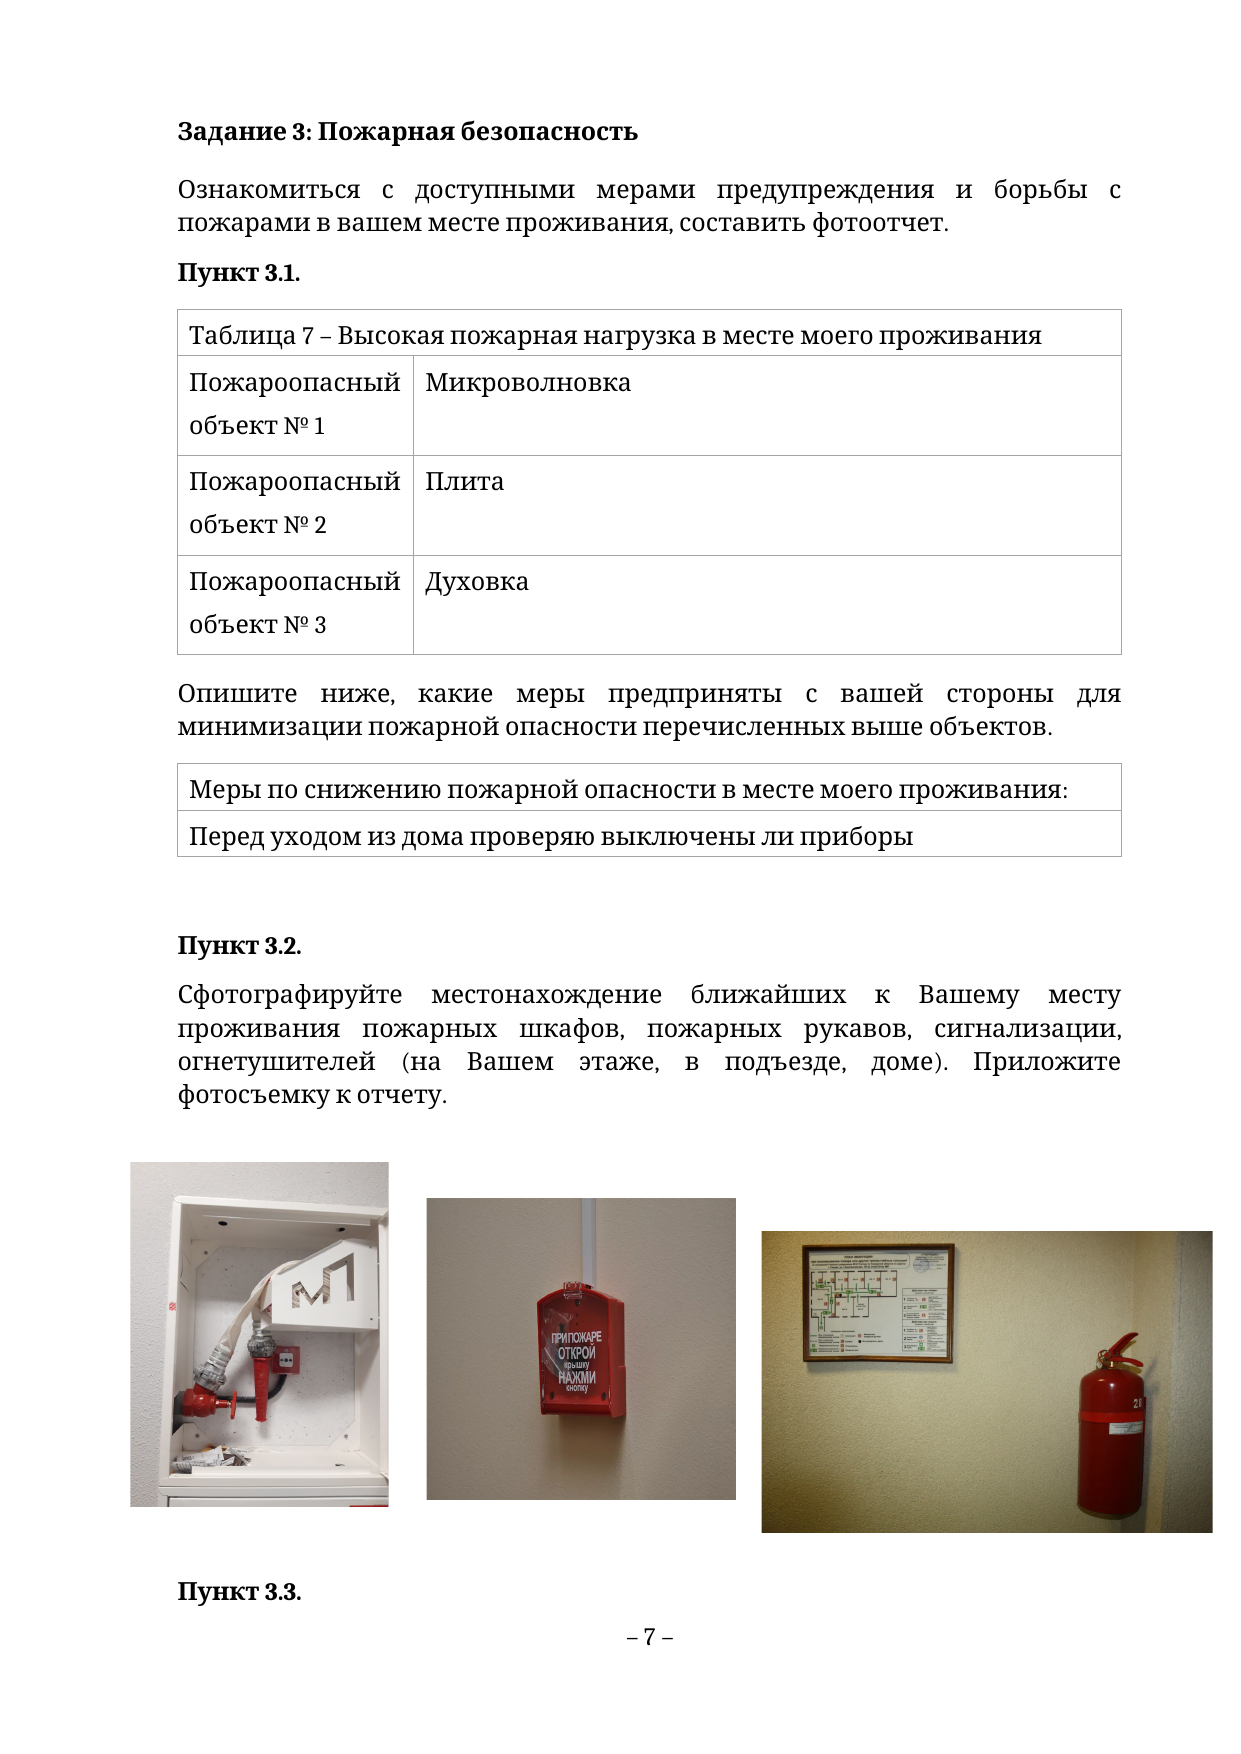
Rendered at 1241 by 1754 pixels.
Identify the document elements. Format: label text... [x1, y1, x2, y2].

table_header Меры по снижению пожарной опасности в месте моего проживания: [178, 764, 1121, 809]
table_cell Пожароопасный объект № 2 [178, 456, 413, 554]
table_cell Пожароопасный объект № 3 [178, 556, 413, 654]
picture [130, 1162, 389, 1507]
table_header Таблица 7 – Высокая пожарная нагрузка в месте моего проживания [178, 310, 1121, 355]
table_cell Микроволновка [414, 356, 1121, 455]
text Задание 3: Пожарная безопасность [177, 118, 1122, 147]
table_cell Духовка [414, 556, 1121, 654]
text Сфотографируйте местонахождение ближайших к Вашему месту проживания пожарных шкафов, пожарных рукавов, сигнализации, огнетушителей (на Вашем этаже, в подъезде, доме). Приложите фотосъемку к отчету. [177, 981, 1122, 1109]
text Пункт 3.3. [177, 1577, 1122, 1606]
text Ознакомиться с доступными мерами предупреждения и борьбы с пожарами в вашем месте проживания, составить фотоотчет. [177, 176, 1122, 238]
picture [426, 1198, 736, 1500]
table_cell Плита [414, 456, 1121, 554]
text Опишите ниже, какие меры предприняты с вашей стороны для минимизации пожарной опасности перечисленных выше объектов. [177, 680, 1122, 742]
picture [761, 1231, 1213, 1533]
table_cell Перед уходом из дома проверяю выключены ли приборы [178, 811, 1121, 856]
text Пункт 3.2. [177, 932, 1122, 961]
table_cell Пожароопасный объект № 1 [178, 356, 413, 455]
text Пункт 3.1. [177, 259, 1122, 288]
